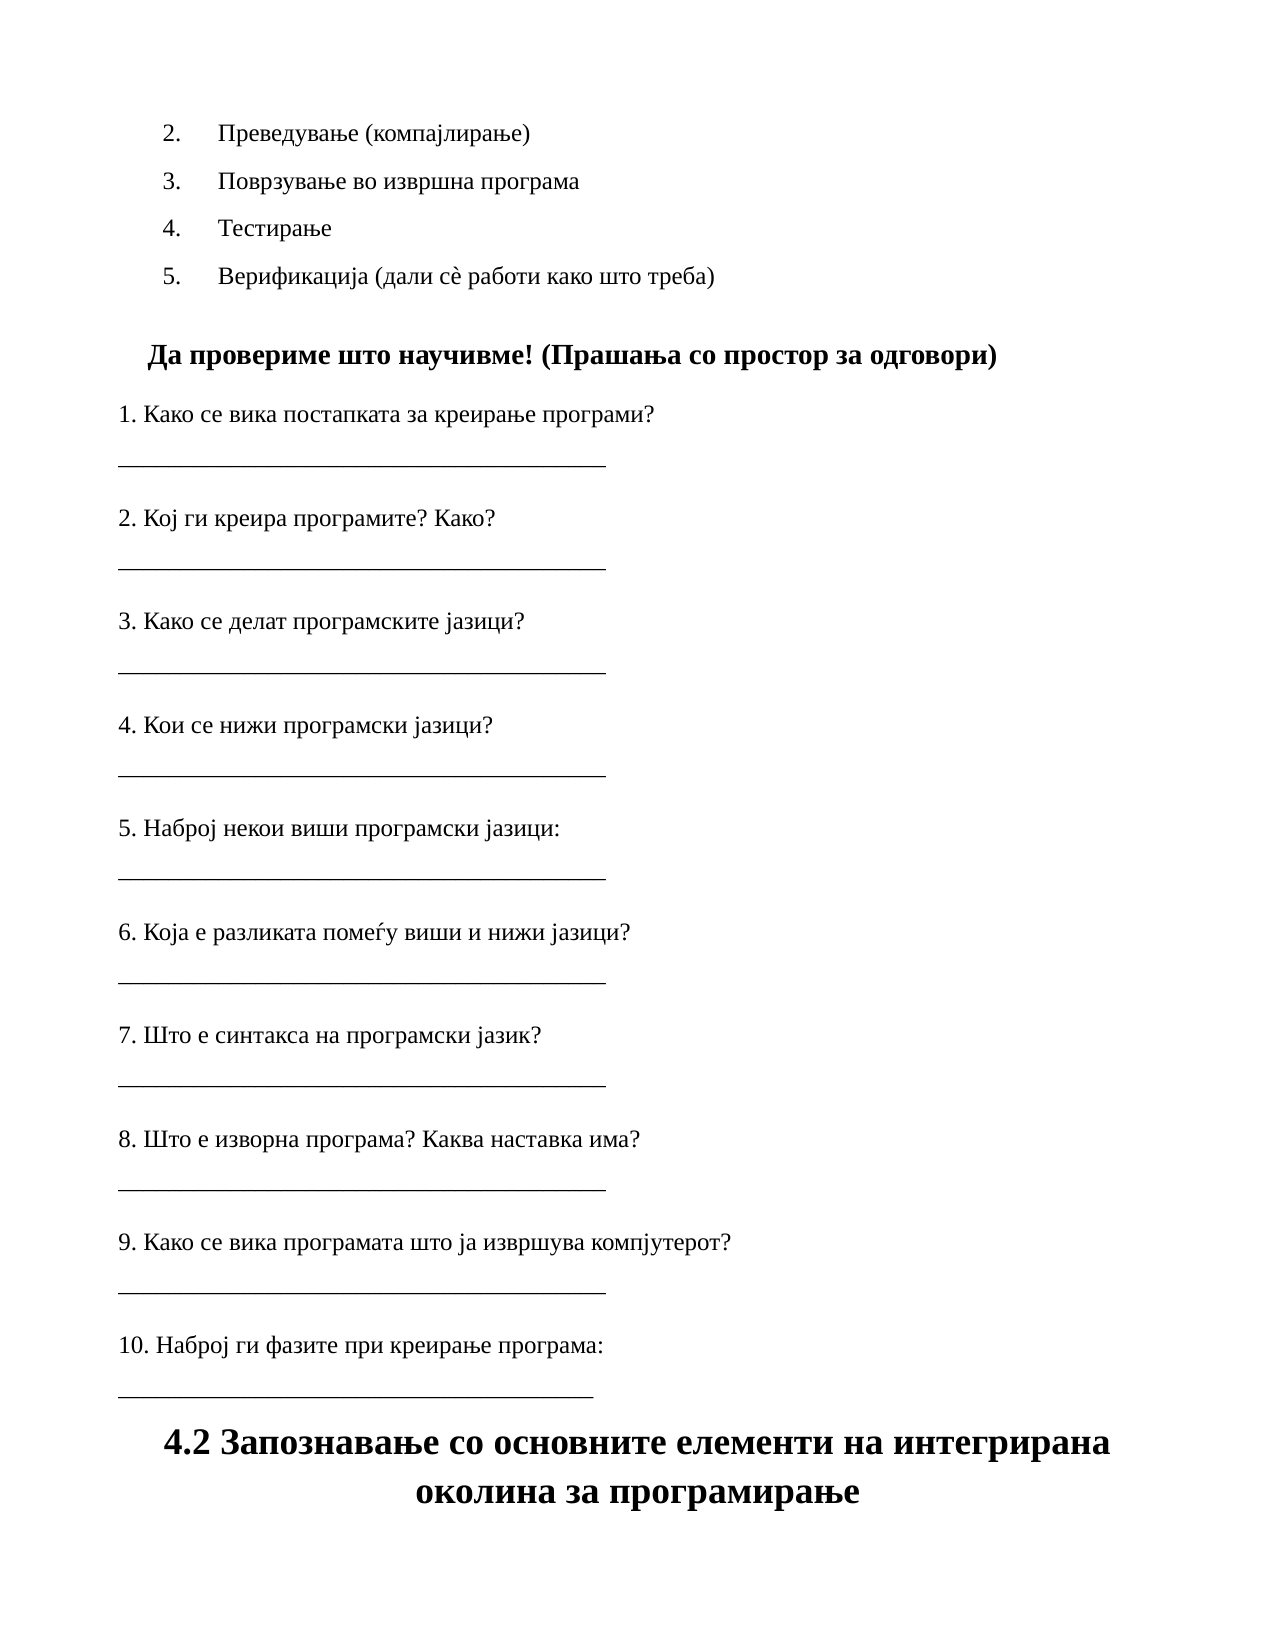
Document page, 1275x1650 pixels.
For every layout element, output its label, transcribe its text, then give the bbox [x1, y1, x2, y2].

subtitle 7. Што е синтакса на програмски јазик? [118, 1020, 1157, 1049]
text _______________________________________ [118, 648, 1157, 676]
text _______________________________________ [118, 441, 1157, 469]
text _______________________________________ [118, 854, 1157, 883]
subtitle 2. Кој ги креира програмите? Како? [118, 503, 1157, 532]
list ✅ Верификација (дали сè работи како што треба) [162, 261, 1157, 290]
list 🔁 Преведување (компајлирање) [162, 118, 1157, 147]
text _______________________________________ [118, 1061, 1157, 1090]
subtitle 5. Наброј некои виши програмски јазици: [118, 813, 1157, 842]
text 4.2 Запознавање со основните елементи на интегрирана околина за програмирање [118, 1419, 1157, 1512]
subtitle 🧠Да провериме што научивме! (Прашања со простор за одговори) [118, 329, 1157, 372]
list 🧪 Тестирање [162, 213, 1157, 242]
subtitle 4. Кои се нижи програмски јазици? [118, 710, 1157, 739]
text _______________________________________ [118, 1165, 1157, 1194]
subtitle 3. Како се делат програмските јазици? [118, 606, 1157, 635]
text _______________________________________ [118, 544, 1157, 573]
subtitle 10. Наброј ги фазите при креирање програма: [118, 1331, 1157, 1359]
subtitle 9. Како се вика програмата што ја извршува компјутерот? [118, 1227, 1157, 1256]
text _______________________________________ [118, 751, 1157, 780]
list 🔗 Поврзување во извршна програма [162, 166, 1157, 194]
text ______________________________________ [118, 1372, 1157, 1401]
subtitle 8. Што е изворна програма? Каква наставка има? [118, 1124, 1157, 1152]
text _______________________________________ [118, 1268, 1157, 1297]
text _______________________________________ [118, 958, 1157, 987]
subtitle 1. Како се вика постапката за креирање програми? [118, 399, 1157, 428]
subtitle 6. Која е разликата помеѓу виши и нижи јазици? [118, 917, 1157, 946]
